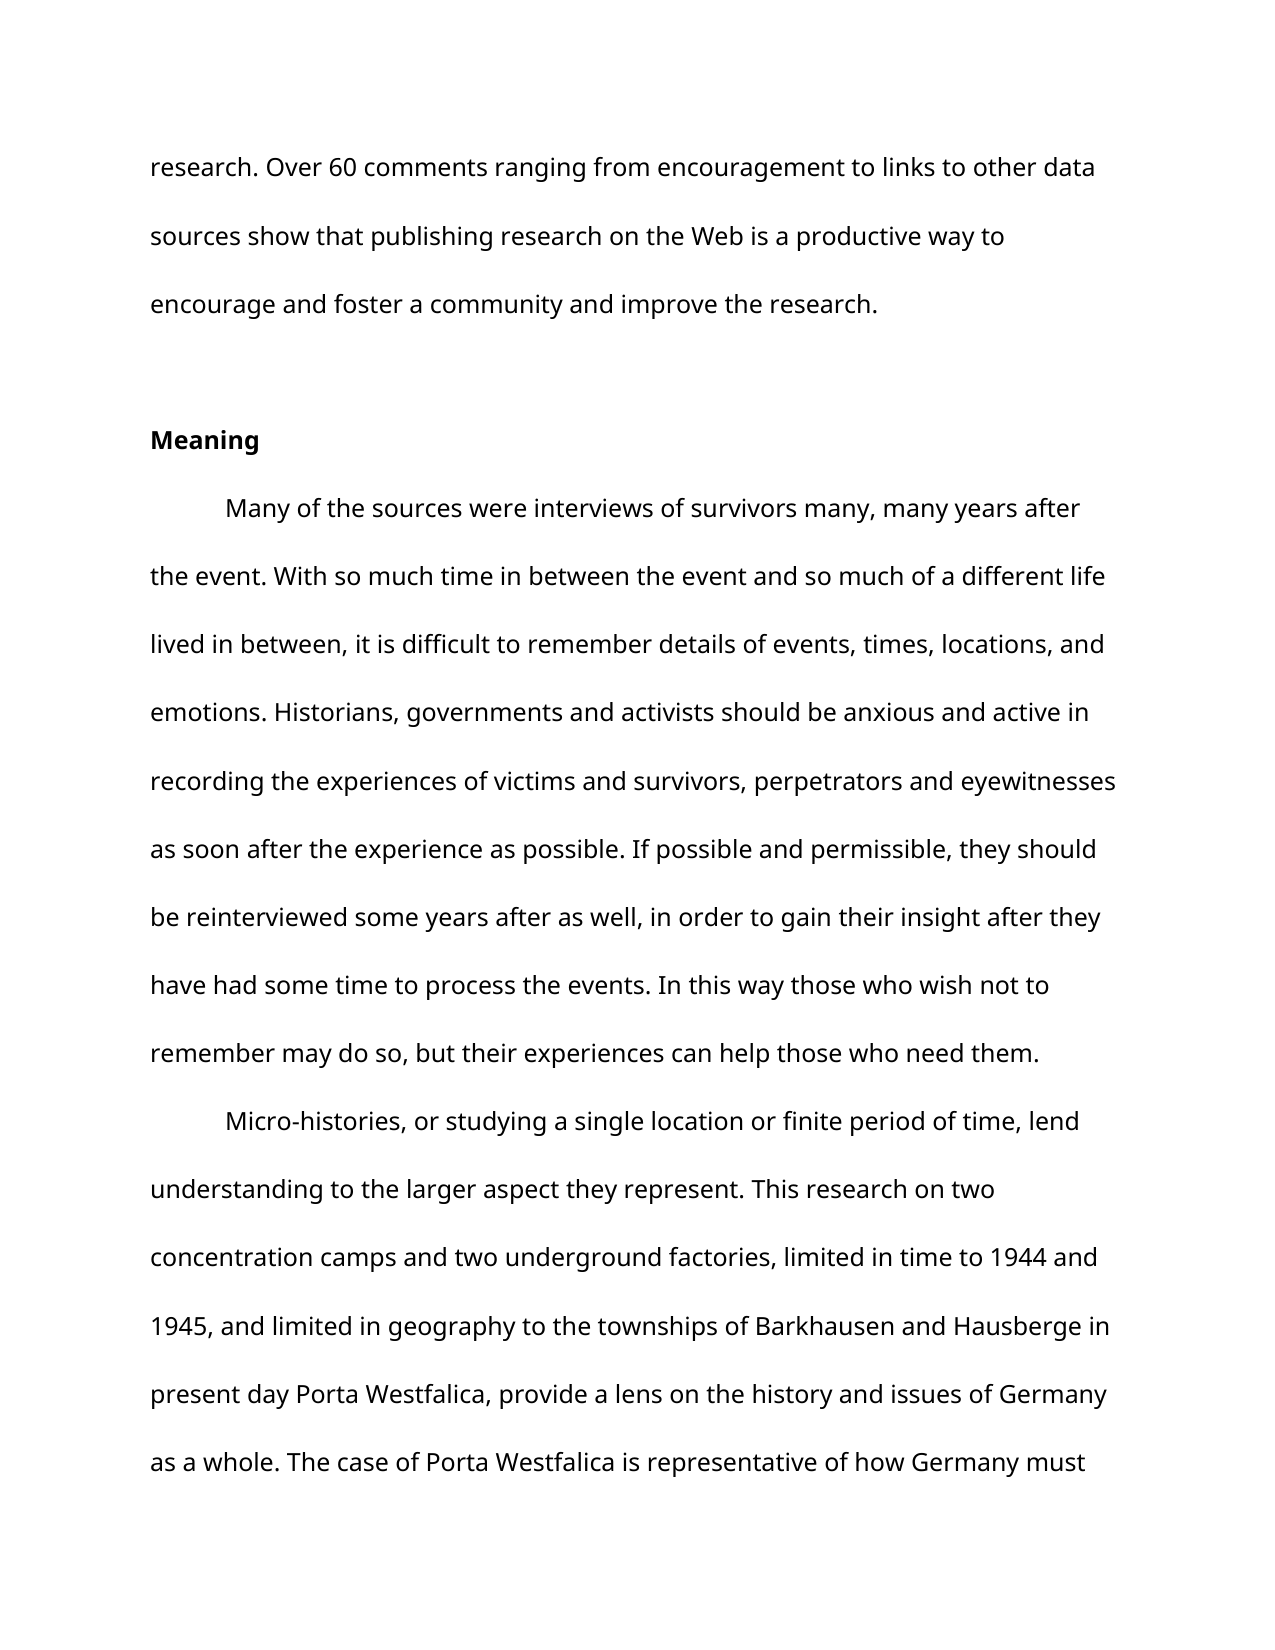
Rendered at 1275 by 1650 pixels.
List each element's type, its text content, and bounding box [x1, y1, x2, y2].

text Micro-histories, or studying a single location or finite period of time, lend understanding to the larger aspect they represent. This research on two concentration camps and two underground factories, limited in time to 1944 and 1945, and limited in geography to the townships of Barkhausen and Hausberge in present day Porta Westfalica, provide a lens on the history and issues of Germany as a whole. The case of Porta Westfalica is representative of how Germany must [150, 1104, 1125, 1478]
text Many of the sources were interviews of survivors many, many years after the event. With so much time in between the event and so much of a different life lived in between, it is difficult to remember details of events, times, locations, and emotions. Historians, governments and activists should be anxious and active in recording the experiences of victims and survivors, perpetrators and eyewitnesses as soon after the experience as possible. If possible and permissible, they should be reinterviewed some years after as well, in order to gain their insight after they have had some time to process the events. In this way those who wish not to remember may do so, but their experiences can help those who need them. [150, 491, 1125, 1070]
text research. Over 60 comments ranging from encouragement to links to other data sources show that publishing research on the Web is a productive way to encourage and foster a community and improve the research. [150, 150, 1125, 320]
text Meaning [150, 422, 1125, 457]
